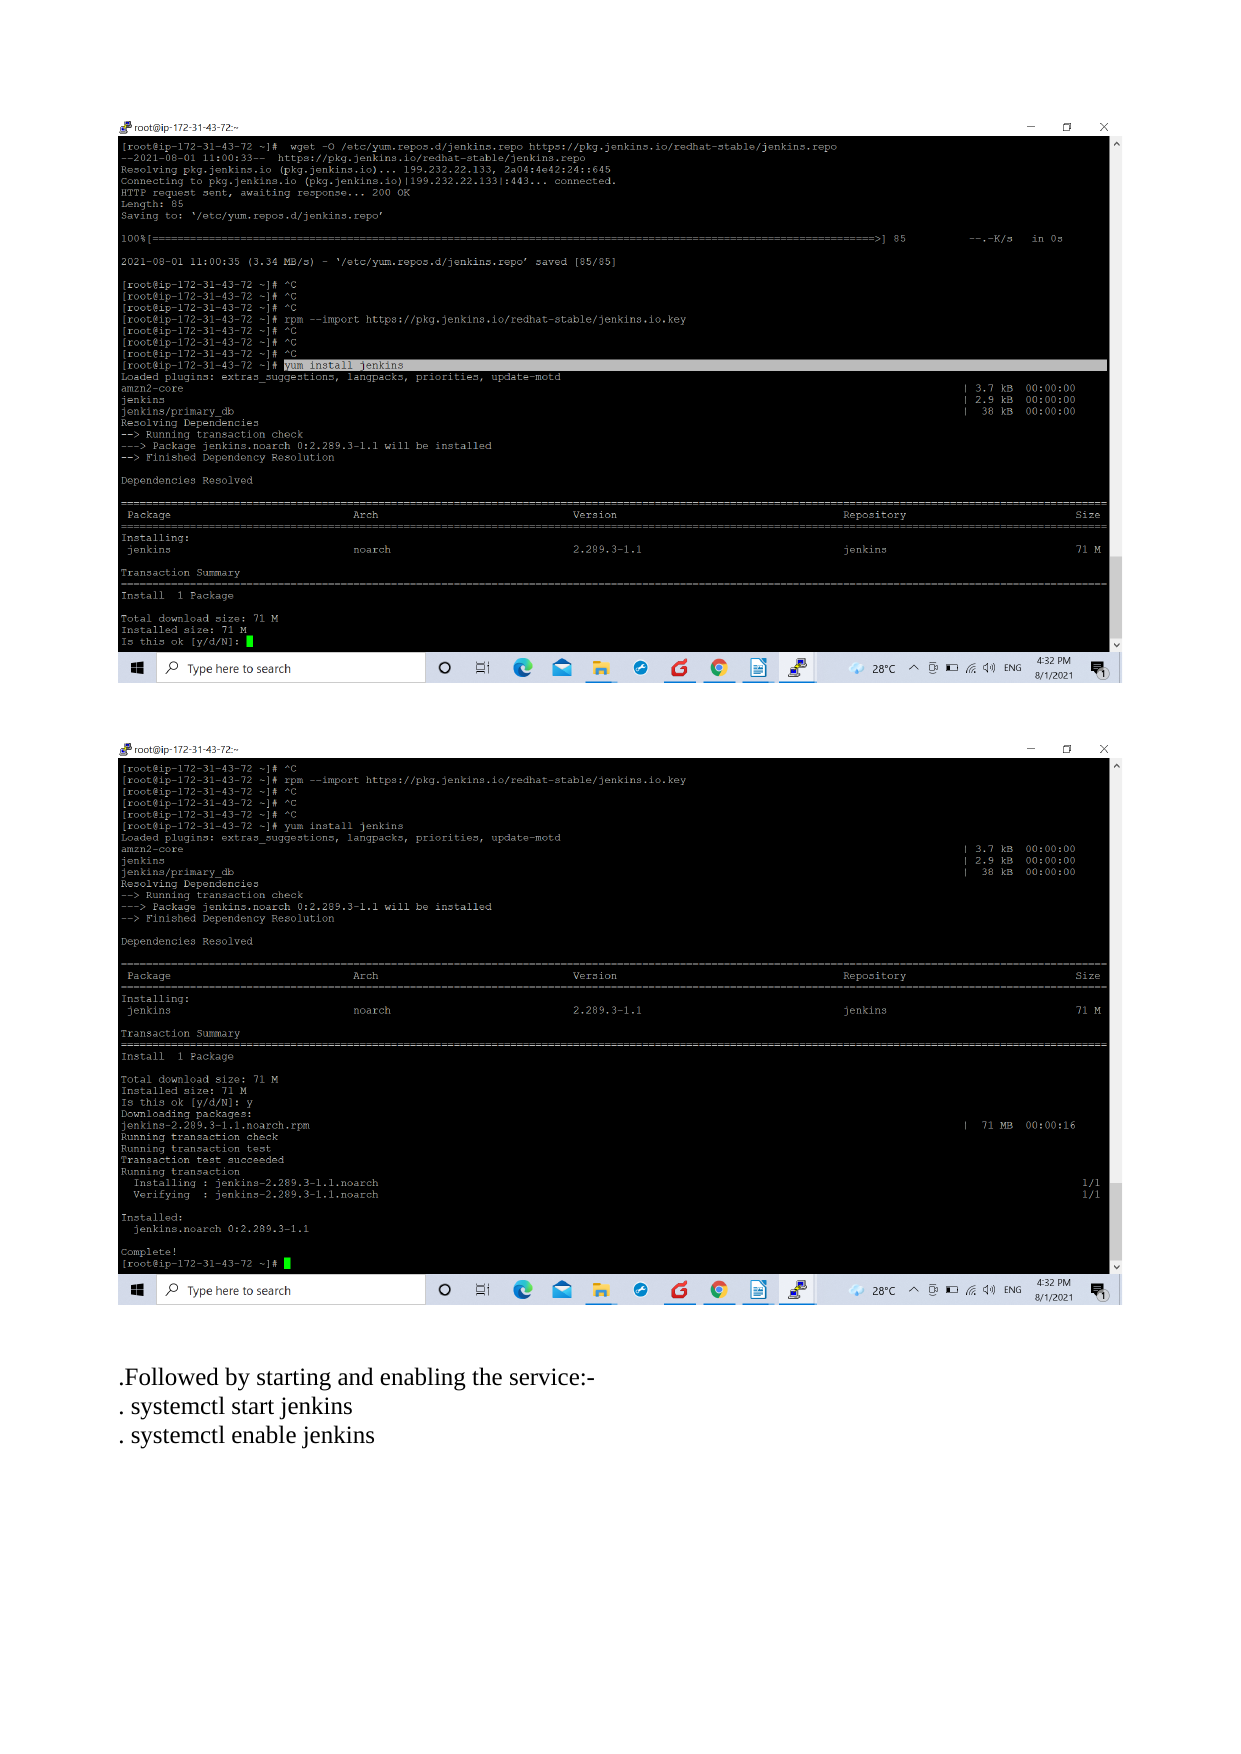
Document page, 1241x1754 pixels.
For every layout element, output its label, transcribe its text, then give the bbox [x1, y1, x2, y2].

text . systemctl start jenkins [118, 1391, 1122, 1420]
text .Followed by starting and enabling the service:- [118, 1362, 1122, 1391]
picture [118, 740, 1123, 1305]
picture [118, 118, 1123, 683]
text . systemctl enable jenkins [118, 1420, 1122, 1449]
